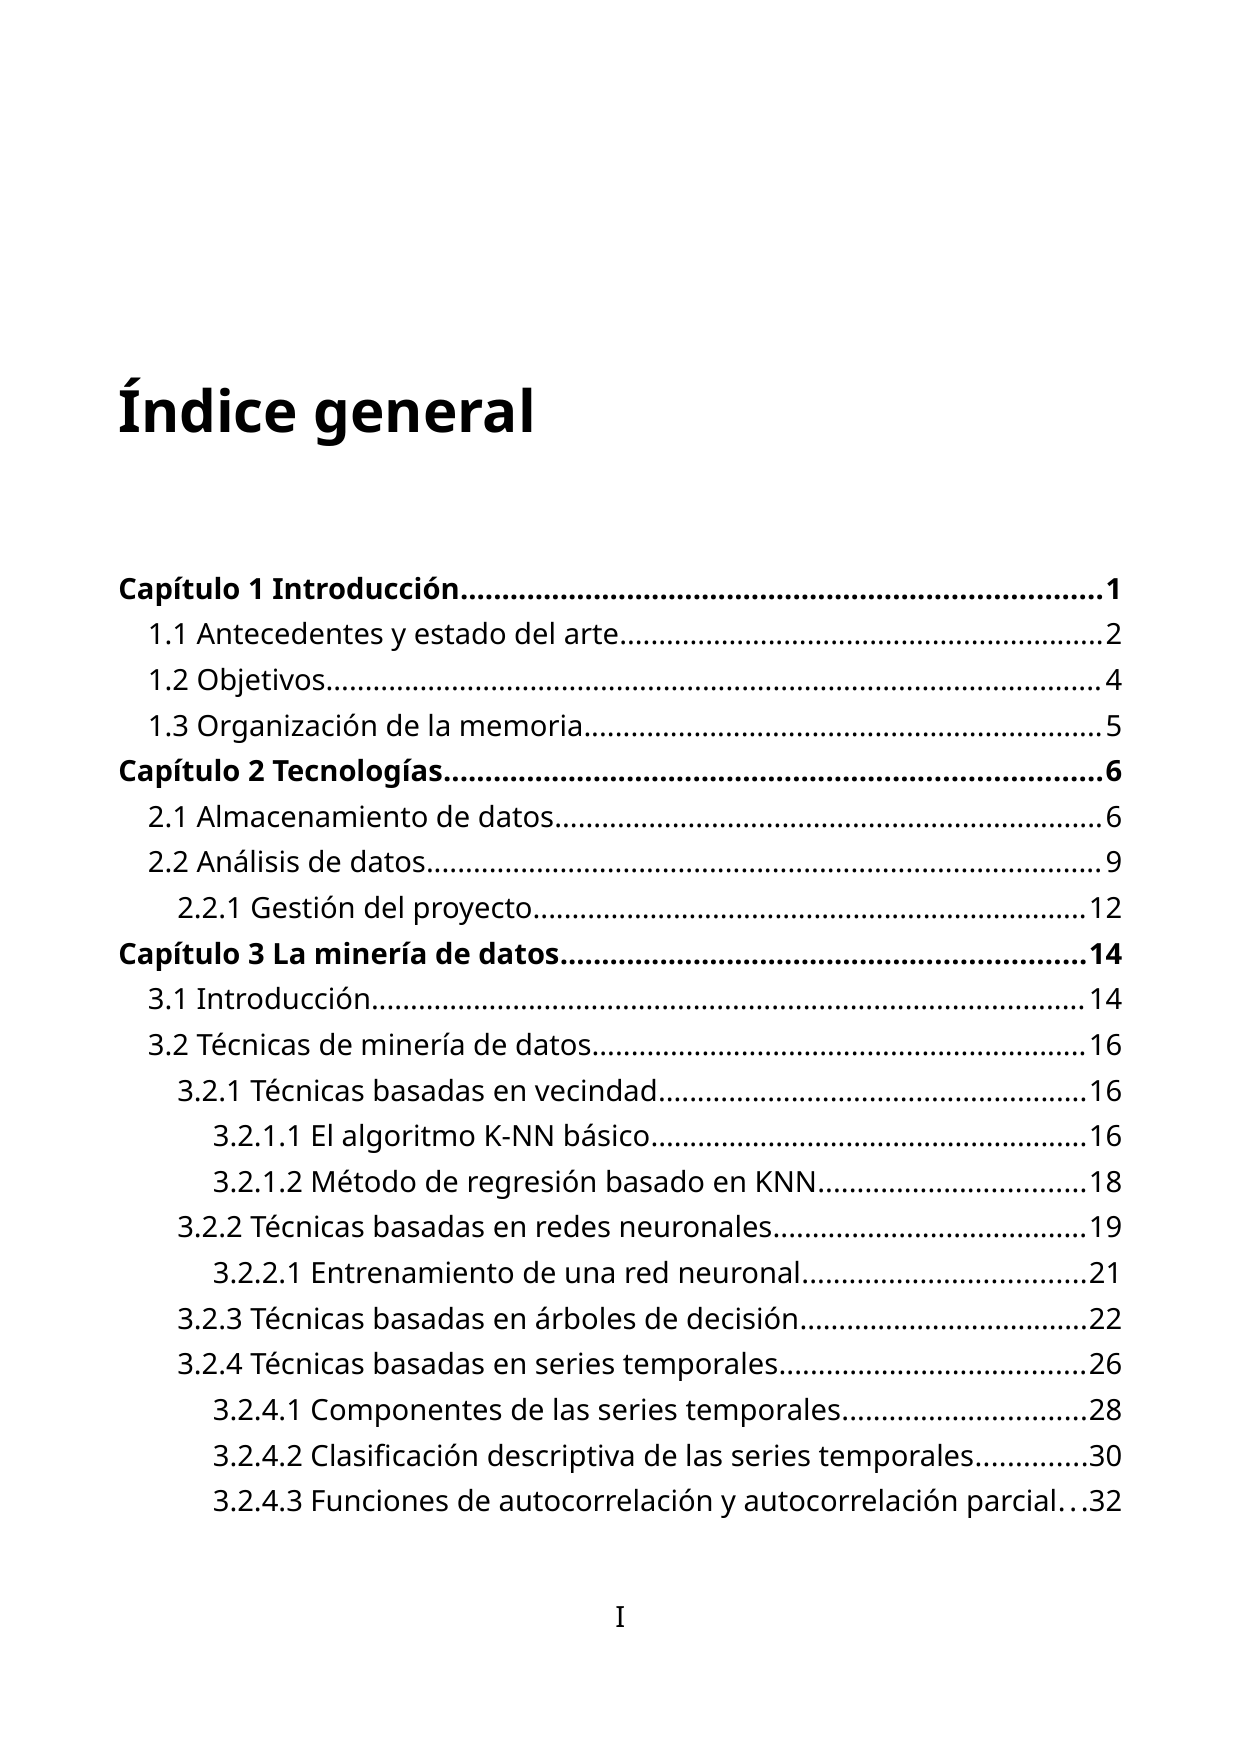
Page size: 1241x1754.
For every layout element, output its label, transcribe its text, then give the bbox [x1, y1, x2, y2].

text 2.2 Análisis de datos 9 [148, 842, 1122, 881]
text 3.2 Técnicas de minería de datos 16 [148, 1024, 1122, 1064]
text 3.2.4.2 Clasificación descriptiva de las series temporales 30 [207, 1435, 1122, 1474]
text 2.1 Almacenamiento de datos 6 [148, 796, 1122, 836]
text 3.2.3 Técnicas basadas en árboles de decisión 22 [177, 1298, 1122, 1338]
text 3.2.2.1 Entrenamiento de una red neuronal 21 [207, 1252, 1122, 1292]
subtitle Índice general [118, 370, 1122, 450]
text 3.1 Introducción 14 [148, 979, 1122, 1018]
text 3.2.4.1 Componentes de las series temporales 28 [207, 1389, 1122, 1429]
text 3.2.2 Técnicas basadas en redes neuronales 19 [177, 1207, 1122, 1246]
text Capítulo 3 La minería de datos 14 [118, 933, 1122, 973]
text Capítulo 2 Tecnologías 6 [118, 751, 1122, 790]
text 3.2.4.3 Funciones de autocorrelación y autocorrelación parcial 32 [207, 1481, 1122, 1520]
text 1.1 Antecedentes y estado del arte 2 [148, 614, 1122, 653]
text 1.2 Objetivos 4 [148, 659, 1122, 699]
text 2.2.1 Gestión del proyecto 12 [177, 887, 1122, 927]
text 3.2.4 Técnicas basadas en series temporales 26 [177, 1344, 1122, 1383]
text Capítulo 1 Introducción 1 [118, 568, 1122, 608]
text 3.2.1.1 El algoritmo K-NN básico 16 [207, 1116, 1122, 1155]
text 3.2.1 Técnicas basadas en vecindad 16 [177, 1070, 1122, 1109]
text 3.2.1.2 Método de regresión basado en KNN 18 [207, 1161, 1122, 1201]
text 1.3 Organización de la memoria 5 [148, 705, 1122, 744]
